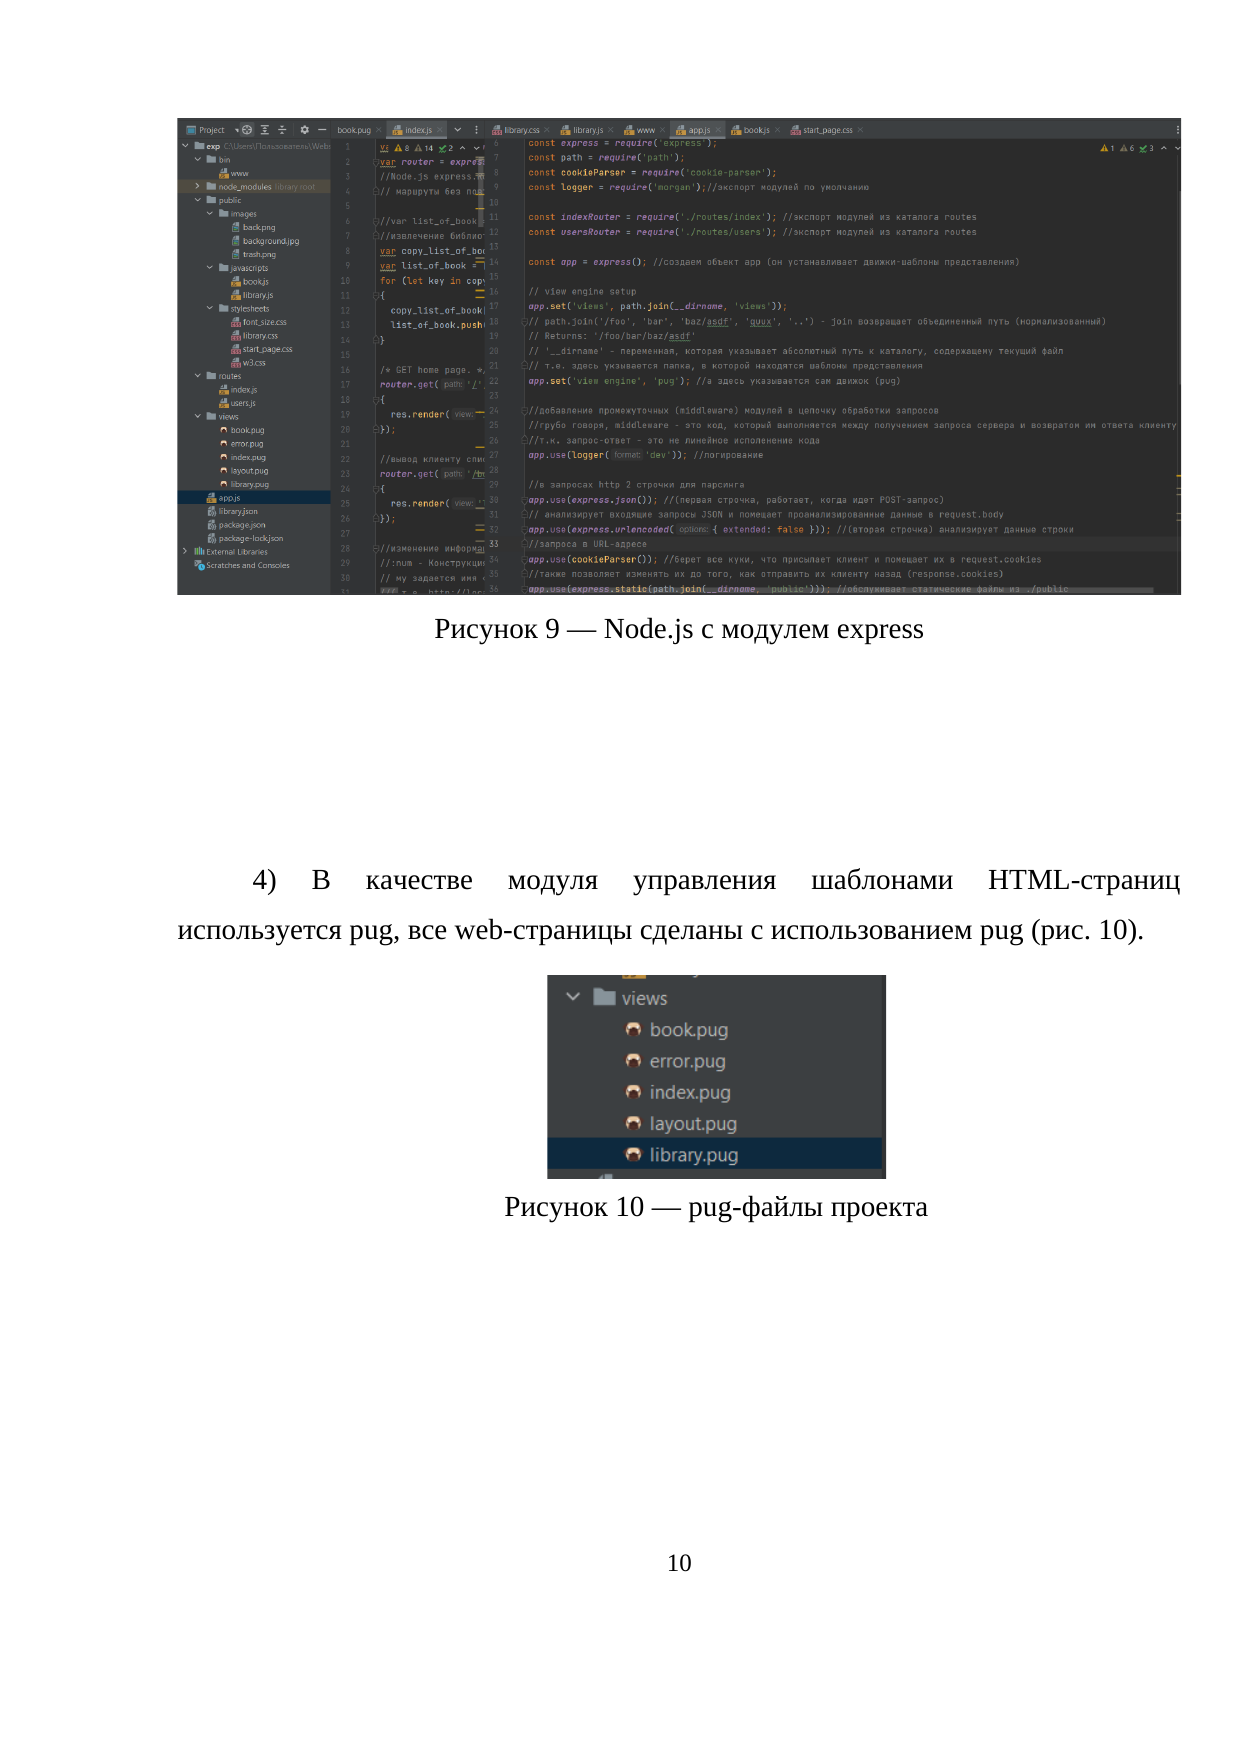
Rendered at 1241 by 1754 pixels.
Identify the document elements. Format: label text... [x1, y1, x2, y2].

text Рисунок 10 — pug-файлы проекта [177, 1189, 1181, 1223]
text 4) В качестве модуля управления шаблонами HTML-страниц используется pug, все web-страницы сделаны с использованием pug (рис. 10). [177, 862, 1181, 946]
picture [177, 118, 1182, 595]
text Рисунок 9 — Node.js с модулем express [177, 595, 1181, 644]
picture [547, 975, 887, 1179]
